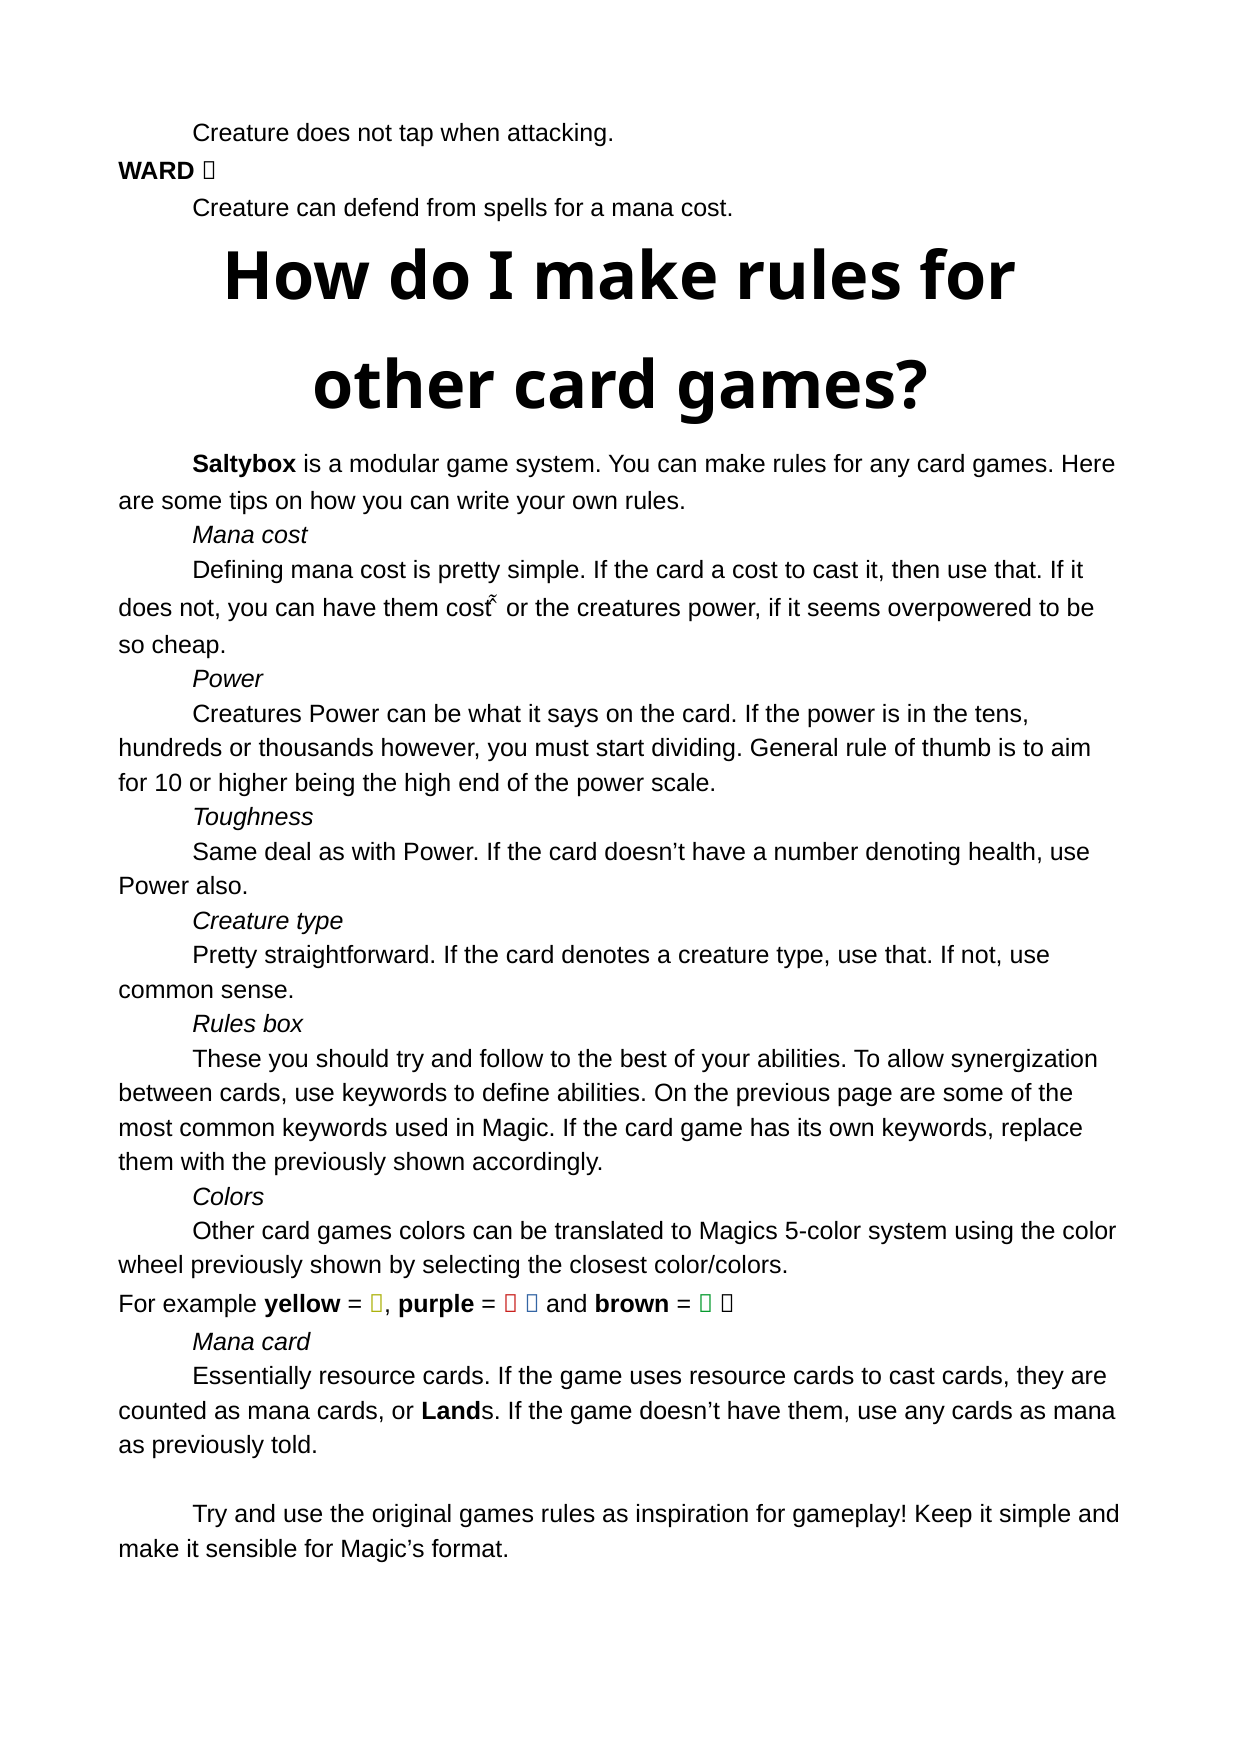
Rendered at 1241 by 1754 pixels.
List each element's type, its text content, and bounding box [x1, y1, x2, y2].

text WARD  [118, 153, 1122, 187]
text Creature type [118, 906, 1122, 934]
text Defining mana cost is pretty simple. If the card a cost to cast it, then use that. If it does not, you can have them cost  or the creatures power, if it seems overpowered to be so cheap. [118, 554, 1122, 659]
text These you should try and follow to the best of your abilities. To allow synergization between cards, use keywords to define abilities. On the previous page are some of the most common keywords used in Magic. If the card game has its own keywords, replace them with the previously shown accordingly. [118, 1044, 1122, 1176]
text How do I make rules for other card games? [118, 228, 1122, 428]
text Essentially resource cards. If the game uses resource cards to cast cards, they are counted as mana cards, or Lands. If the game doesn’t have them, use any cards as mana as previously told. [118, 1361, 1122, 1459]
text Creature can defend from spells for a mana cost. [118, 193, 1122, 222]
text Pretty straightforward. If the card denotes a creature type, use that. If not, use common sense. [118, 940, 1122, 1003]
text Saltybox is a modular game system. You can make rules for any card games. Here are some tips on how you can write your own rules. Mana cost [118, 446, 1122, 549]
text Creature does not tap when attacking. [118, 118, 1122, 147]
text Toughness [118, 802, 1122, 831]
text Power [118, 664, 1122, 693]
text Colors [118, 1182, 1122, 1210]
text Same deal as with Power. If the card doesn’t have a number denoting health, use Power also. [118, 837, 1122, 900]
text Creatures Power can be what it says on the card. If the power is in the tens, hundreds or thousands however, you must start dividing. General rule of thumb is to aim for 10 or higher being the high end of the power scale. [118, 699, 1122, 797]
text Try and use the original games rules as inspiration for gameplay! Keep it simple and make it sensible for Magic’s format. [118, 1499, 1122, 1562]
text Other card games colors can be translated to Magics 5-color system using the color wheel previously shown by selecting the closest color/colors. For example yellow = , purple =   and brown =   [118, 1216, 1122, 1320]
text Mana card [118, 1327, 1122, 1356]
text Rules box [118, 1009, 1122, 1038]
